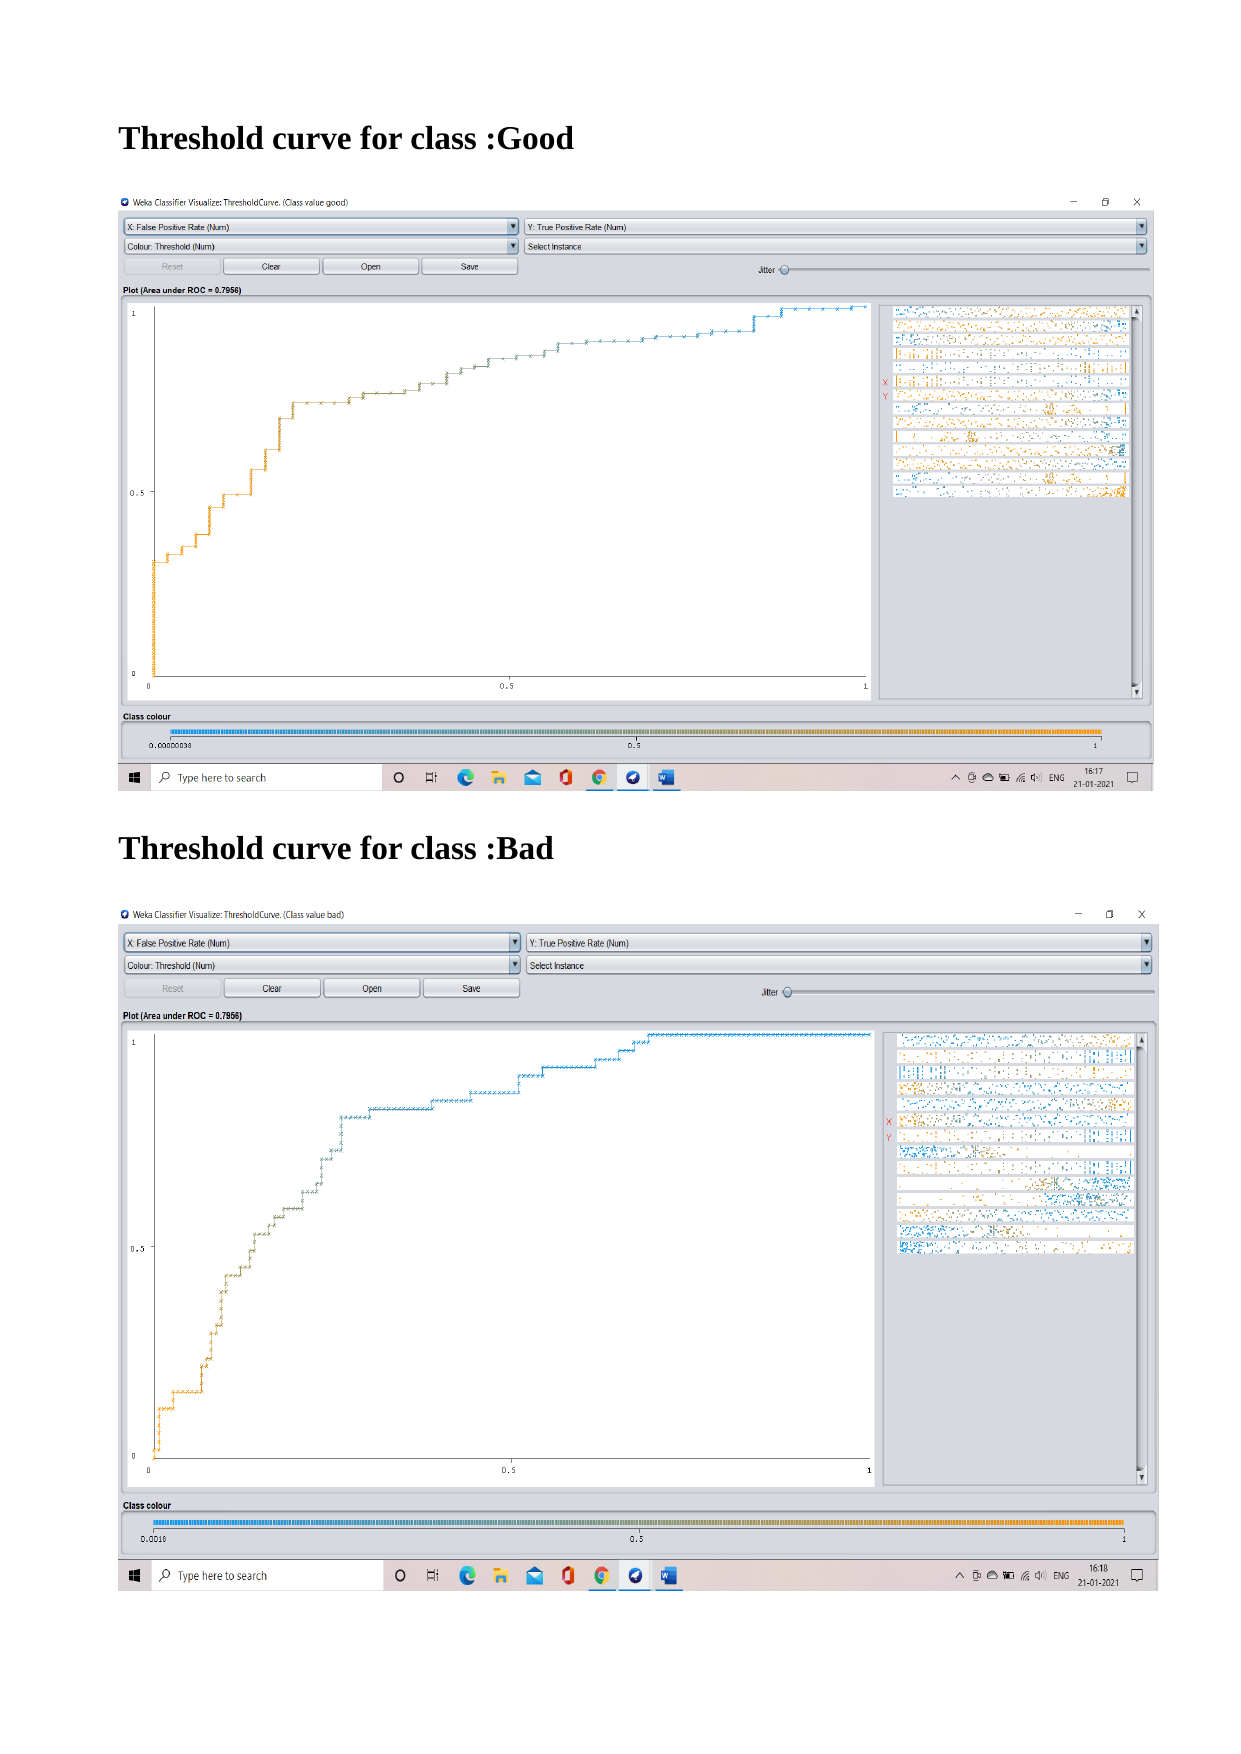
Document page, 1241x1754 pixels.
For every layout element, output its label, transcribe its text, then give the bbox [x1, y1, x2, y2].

picture [118, 194, 1154, 791]
text Threshold curve for class :Good [118, 118, 1122, 156]
picture [118, 905, 1159, 1591]
text Threshold curve for class :Bad [118, 828, 1122, 867]
